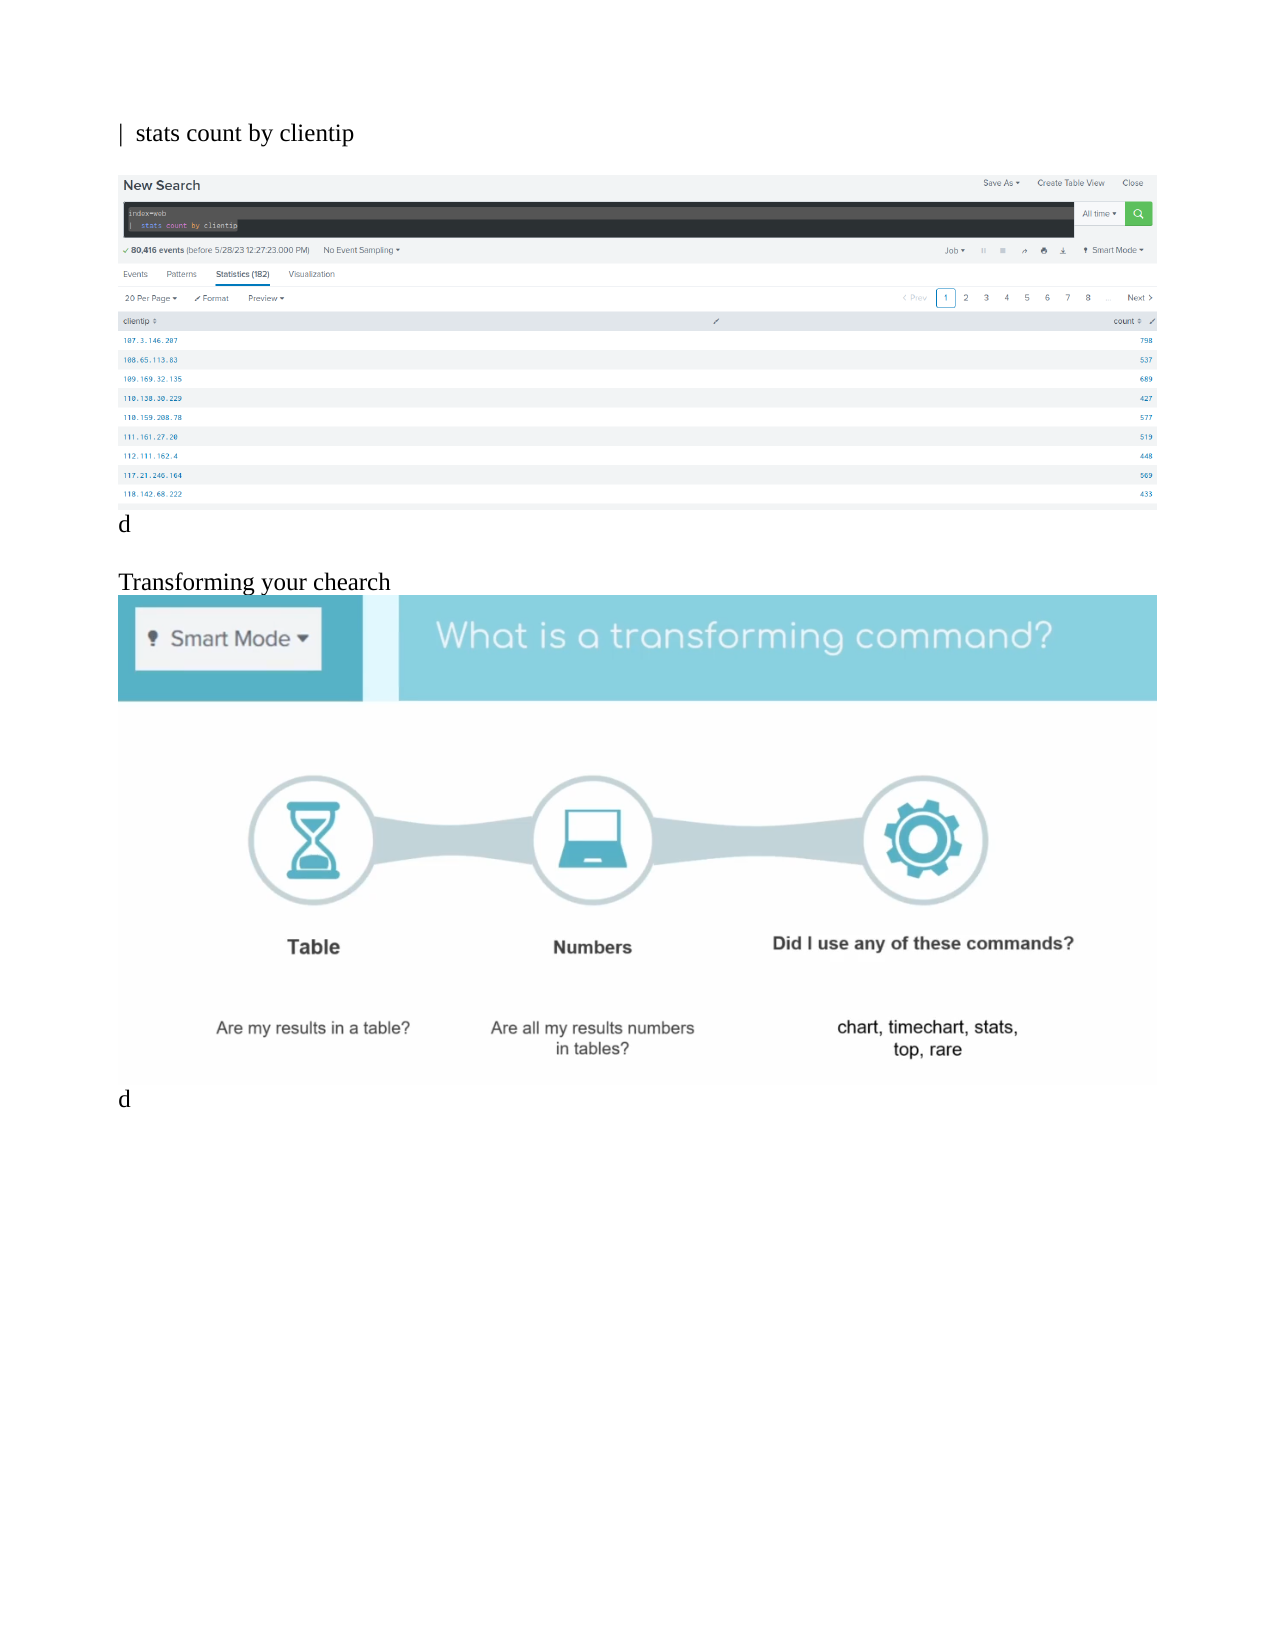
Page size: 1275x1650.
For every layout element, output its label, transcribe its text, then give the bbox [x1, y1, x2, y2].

text Transforming your chearch [118, 567, 1157, 595]
picture [118, 595, 1157, 1085]
text d [118, 1085, 1157, 1113]
text | stats count by clientip [118, 118, 1157, 147]
picture [118, 175, 1157, 510]
text d [118, 510, 1157, 538]
